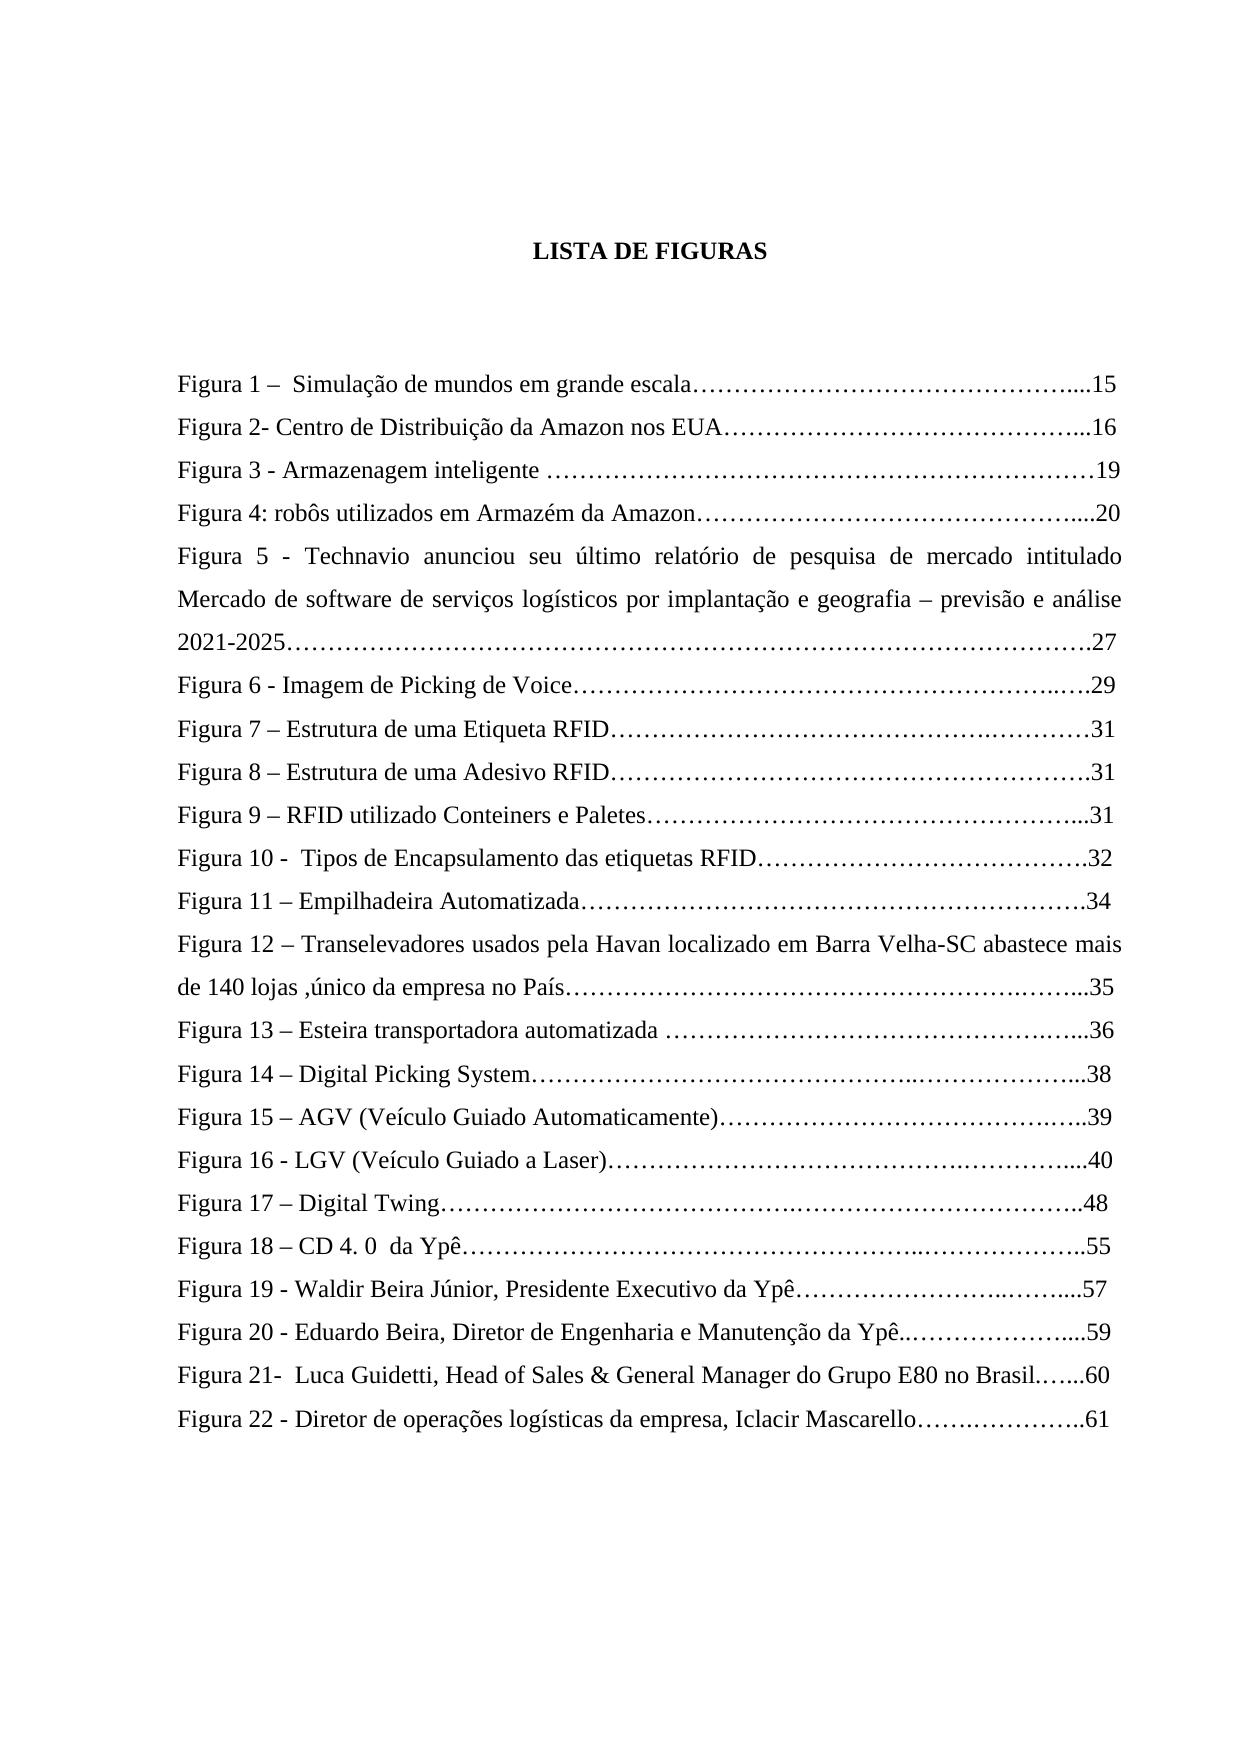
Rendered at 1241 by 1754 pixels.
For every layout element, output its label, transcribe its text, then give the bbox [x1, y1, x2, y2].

subtitle LISTA DE FIGURAS [177, 236, 1123, 265]
text Figura 3 - Armazenagem inteligente …………………………………………………………19 [177, 455, 1123, 484]
text Figura 8 – Estrutura de uma Adesivo RFID………………………………………………….31 [177, 757, 1123, 786]
text Figura 1 – Simulação de mundos em grande escala………………………………………....15 [177, 369, 1123, 397]
text Figura 21- Luca Guidetti, Head of Sales & General Manager do Grupo E80 no Brasil.…...60 [177, 1361, 1123, 1389]
text Figura 14 – Digital Picking System………………………………………..………………...38 [177, 1059, 1123, 1087]
text Figura 10 - Tipos de Encapsulamento das etiquetas RFID………………………………….32 [177, 843, 1123, 872]
text Figura 16 - LGV (Veículo Guiado a Laser)…………………………………….…………....40 [177, 1145, 1123, 1174]
text Figura 18 – CD 4. 0 da Ypê………………………………………………..………………..55 [177, 1231, 1123, 1260]
text Figura 15 – AGV (Veículo Guiado Automaticamente)………………………………….…..39 [177, 1102, 1123, 1131]
text Figura 12 – Transelevadores usados pela Havan localizado em Barra Velha-SC abastece mais de 140 lojas ,único da empresa no País……………………………………………….……...35 [177, 929, 1123, 1001]
text Figura 17 – Digital Twing…………………………………….……………………………..48 [177, 1188, 1123, 1217]
text Figura 19 - Waldir Beira Júnior, Presidente Executivo da Ypê……………………..……....57 [177, 1274, 1123, 1303]
text Figura 4: robôs utilizados em Armazém da Amazon………………………………………....20 [177, 498, 1123, 527]
text Figura 5 - Technavio anunciou seu último relatório de pesquisa de mercado intitulado Mercado de software de serviços logísticos por implantação e geografia – previsão e análise 2021-2025…………………………………………………………………………………….27 [177, 541, 1123, 656]
text Figura 7 – Estrutura de uma Etiqueta RFID……………………………………….…………31 [177, 714, 1123, 742]
text Figura 20 - Eduardo Beira, Diretor de Engenharia e Manutenção da Ypê..………………....59 [177, 1317, 1123, 1346]
text Figura 22 - Diretor de operações logísticas da empresa, Iclacir Mascarello…….…………..61 [177, 1404, 1123, 1432]
text Figura 6 - Imagem de Picking de Voice…………………………………………………..….29 [177, 671, 1123, 699]
text Figura 13 – Esteira transportadora automatizada ……………………………………….…...36 [177, 1016, 1123, 1044]
text Figura 9 – RFID utilizado Conteiners e Paletes……………………………………………...31 [177, 800, 1123, 829]
text Figura 2- Centro de Distribuição da Amazon nos EUA……………………………………...16 [177, 412, 1123, 441]
text Figura 11 – Empilhadeira Automatizada…………………………………………………….34 [177, 886, 1123, 915]
